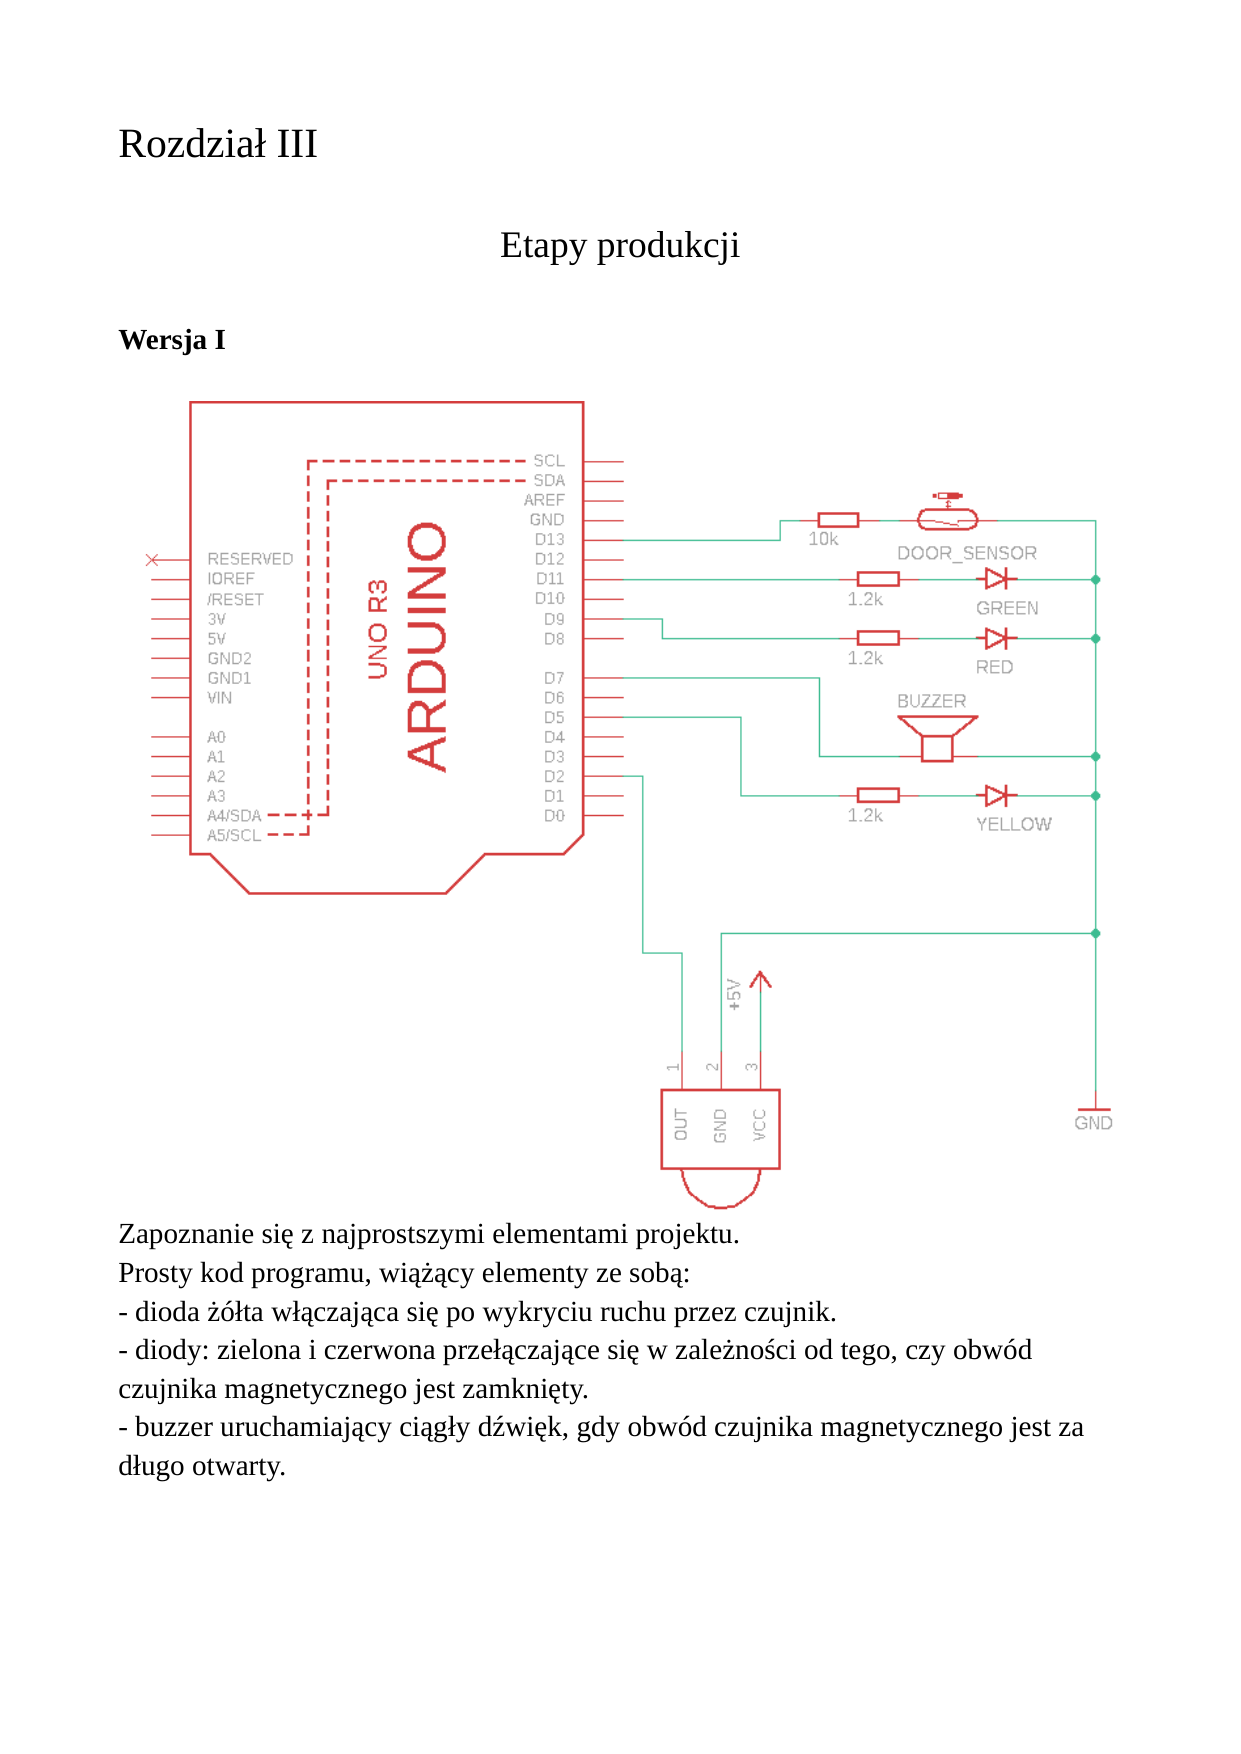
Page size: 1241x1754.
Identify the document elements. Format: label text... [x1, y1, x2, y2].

picture [116, 401, 1124, 1212]
text Zapoznanie się z najprostszymi elementami projektu. [118, 1212, 1122, 1250]
text - diody: zielona i czerwona przełączające się w zależności od tego, czy obwód czujnika magnetycznego jest zamknięty. [118, 1332, 1122, 1404]
text - buzzer uruchamiający ciągły dźwięk, gdy obwód czujnika magnetycznego jest za długo otwarty. [118, 1409, 1122, 1481]
text Wersja I [118, 322, 1122, 356]
text Etapy produkcji [118, 223, 1122, 266]
text Prosty kod programu, wiążący elementy ze sobą: [118, 1255, 1122, 1289]
text - dioda żółta włączająca się po wykryciu ruchu przez czujnik. [118, 1294, 1122, 1327]
text Rozdział III [118, 118, 1122, 166]
